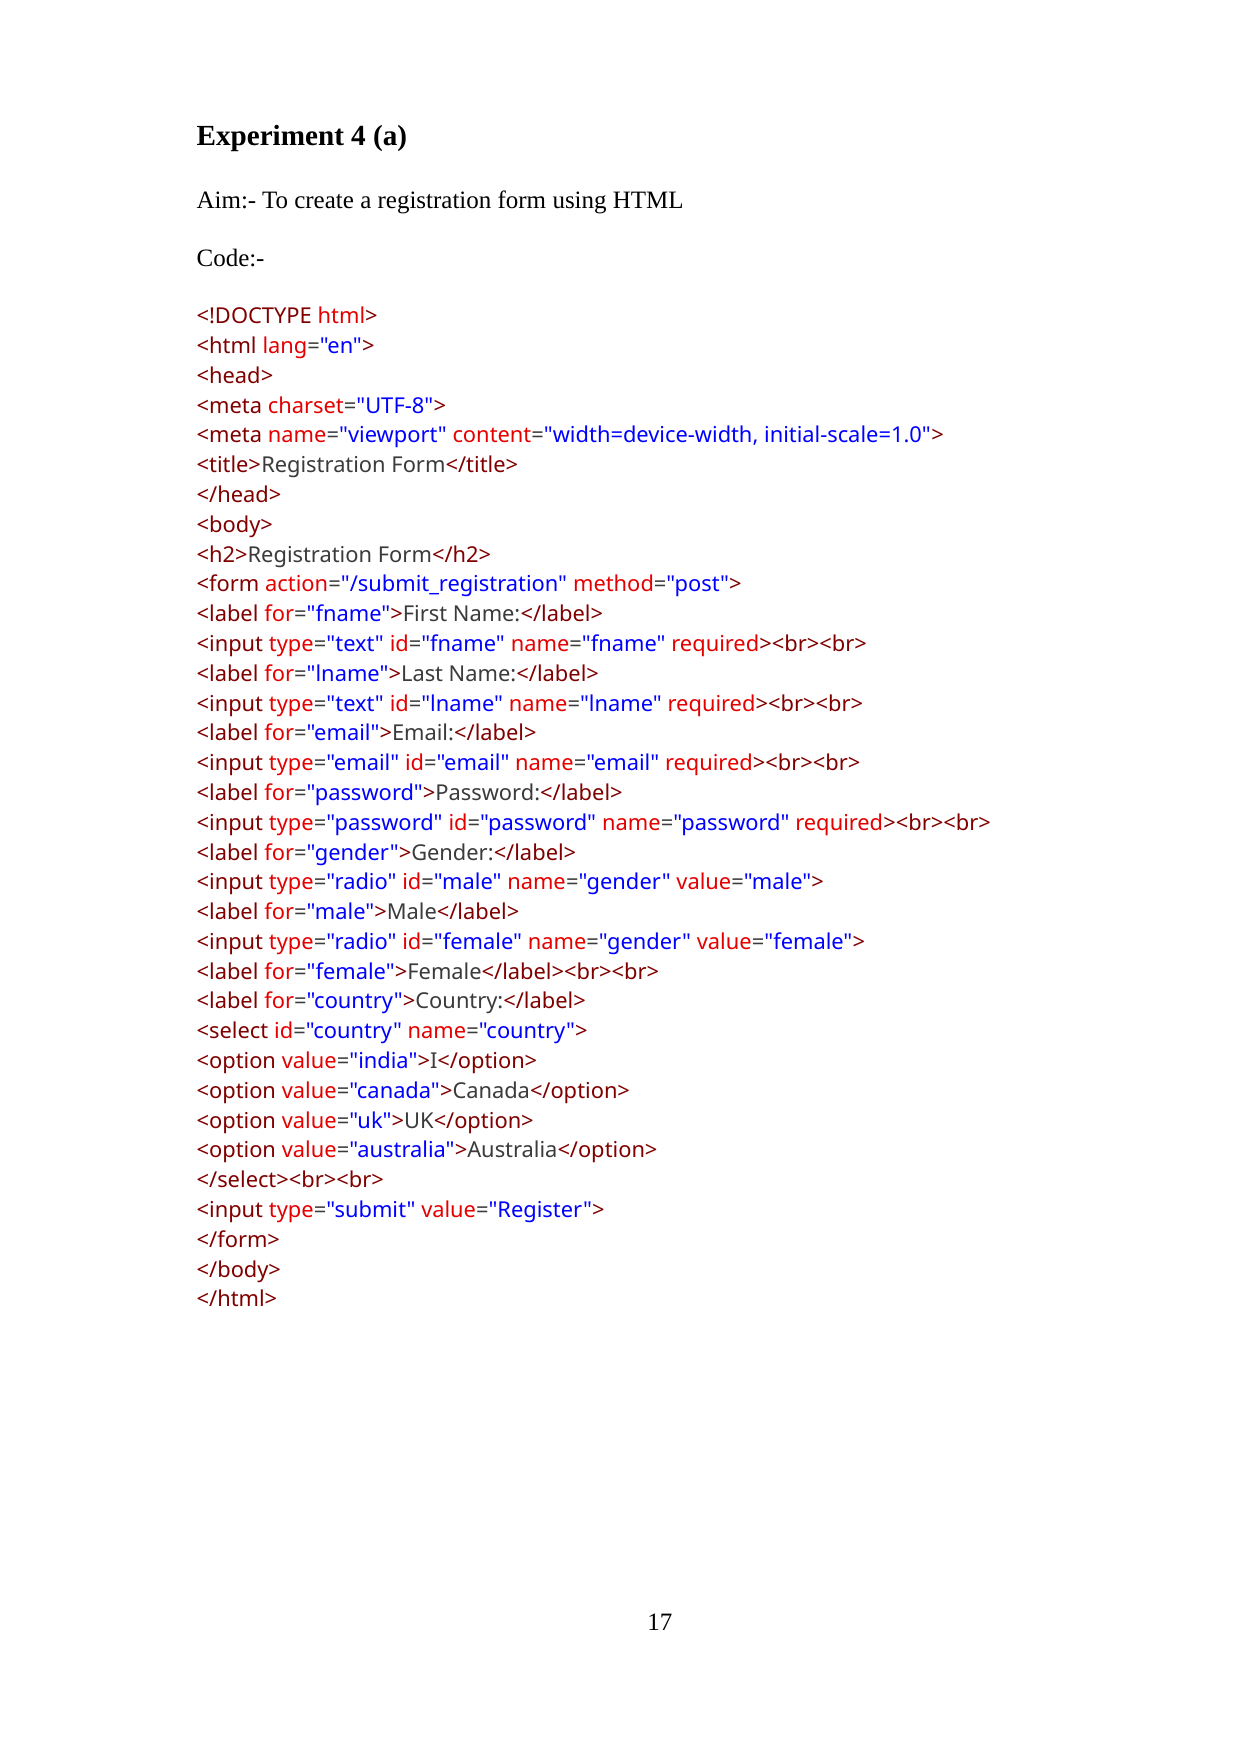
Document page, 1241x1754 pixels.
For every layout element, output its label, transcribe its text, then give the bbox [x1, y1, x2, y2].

text <label for="email">Email:</label> [196, 717, 1122, 747]
text </html> [196, 1283, 1122, 1313]
text <label for="male">Male</label> [196, 896, 1122, 926]
text <option value="uk">UK</option> [196, 1104, 1122, 1134]
text <title>Registration Form</title> [196, 449, 1122, 479]
text <input type="text" id="lname" name="lname" required><br><br> [196, 687, 1122, 717]
text Code:- [196, 243, 1122, 271]
text <label for="gender">Gender:</label> [196, 836, 1122, 866]
text <select id="country" name="country"> [196, 1015, 1122, 1045]
text <head> [196, 360, 1122, 389]
text <input type="radio" id="female" name="gender" value="female"> [196, 926, 1122, 956]
text <label for="password">Password:</label> [196, 777, 1122, 807]
text <h2>Registration Form</h2> [196, 538, 1122, 568]
text <html lang="en"> [196, 330, 1122, 360]
text <form action="/submit_registration" method="post"> [196, 568, 1122, 598]
text Experiment 4 (a) [196, 118, 1122, 152]
text <option value="canada">Canada</option> [196, 1075, 1122, 1104]
text <input type="password" id="password" name="password" required><br><br> [196, 807, 1122, 836]
text Aim:- To create a registration form using HTML [196, 185, 1122, 214]
text </form> [196, 1224, 1122, 1253]
text <!DOCTYPE html> [196, 300, 1122, 330]
text <label for="fname">First Name:</label> [196, 598, 1122, 628]
text </head> [196, 479, 1122, 509]
text </select><br><br> [196, 1164, 1122, 1194]
text <input type="email" id="email" name="email" required><br><br> [196, 747, 1122, 777]
text <input type="submit" value="Register"> [196, 1194, 1122, 1224]
text <body> [196, 509, 1122, 538]
text <meta name="viewport" content="width=device-width, initial-scale=1.0"> [196, 419, 1122, 449]
text <label for="country">Country:</label> [196, 985, 1122, 1015]
text <option value="india">I</option> [196, 1045, 1122, 1075]
text <label for="lname">Last Name:</label> [196, 658, 1122, 687]
text <option value="australia">Australia</option> [196, 1134, 1122, 1164]
text <input type="text" id="fname" name="fname" required><br><br> [196, 628, 1122, 658]
text <meta charset="UTF-8"> [196, 389, 1122, 419]
text </body> [196, 1253, 1122, 1283]
text <input type="radio" id="male" name="gender" value="male"> [196, 866, 1122, 896]
text <label for="female">Female</label><br><br> [196, 956, 1122, 985]
